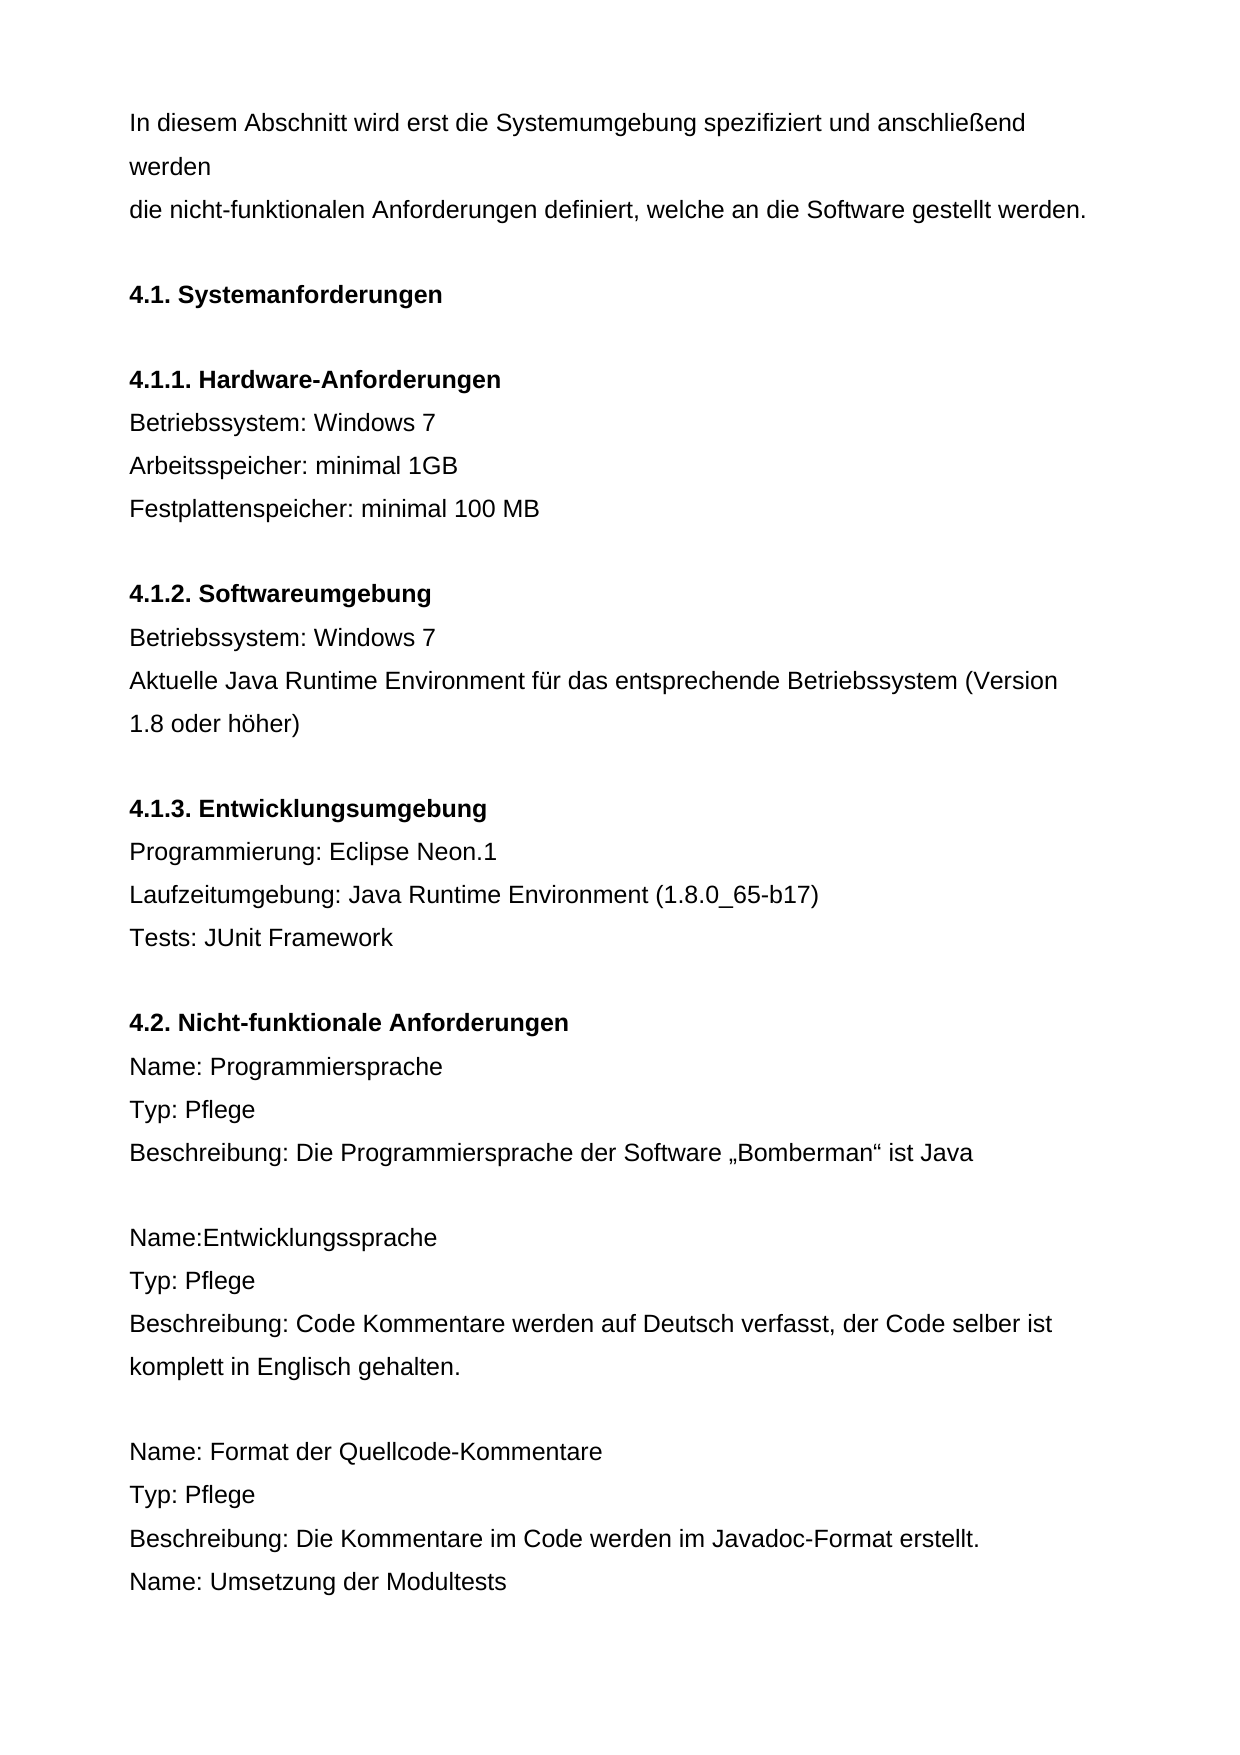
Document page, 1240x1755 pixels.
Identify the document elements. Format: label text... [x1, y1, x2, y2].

text Beschreibung: Die Programmiersprache der Software „Bomberman“ ist Java [129, 1138, 1089, 1166]
text Name:Entwicklungssprache [129, 1223, 1089, 1252]
text Betriebssystem: Windows 7 [129, 622, 1089, 651]
text Tests: JUnit Framework [129, 923, 1089, 952]
text Typ: Pflege [129, 1480, 1089, 1509]
text 4.1.3. Entwicklungsumgebung [129, 794, 1089, 823]
text In diesem Abschnitt wird erst die Systemumgebung spezifiziert und anschließend werden [129, 108, 1089, 180]
text Name: Format der Quellcode-Kommentare [129, 1437, 1089, 1466]
text Typ: Pflege [129, 1094, 1089, 1123]
text Festplattenspeicher: minimal 100 MB [129, 494, 1089, 523]
text Beschreibung: Die Kommentare im Code werden im Javadoc-Format erstellt. [129, 1523, 1089, 1552]
text Aktuelle Java Runtime Environment für das entsprechende Betriebssystem (Version 1.8 oder höher) [129, 666, 1089, 737]
text Name: Umsetzung der Modultests [129, 1567, 1089, 1595]
text 4.1. Systemanforderungen [129, 280, 1089, 308]
text Beschreibung: Code Kommentare werden auf Deutsch verfasst, der Code selber ist komplett in Englisch gehalten. [129, 1309, 1089, 1381]
text Arbeitsspeicher: minimal 1GB [129, 451, 1089, 480]
text Name: Programmiersprache [129, 1051, 1089, 1080]
text Programmierung: Eclipse Neon.1 [129, 837, 1089, 866]
text 4.1.1. Hardware-Anforderungen [129, 365, 1089, 394]
text Typ: Pflege [129, 1266, 1089, 1295]
text 4.2. Nicht-funktionale Anforderungen [129, 1008, 1089, 1037]
text Laufzeitumgebung: Java Runtime Environment (1.8.0_65-b17) [129, 880, 1089, 909]
text Betriebssystem: Windows 7 [129, 408, 1089, 437]
text die nicht-funktionalen Anforderungen definiert, welche an die Software gestellt werden. [129, 195, 1089, 223]
text 4.1.2. Softwareumgebung [129, 579, 1089, 608]
